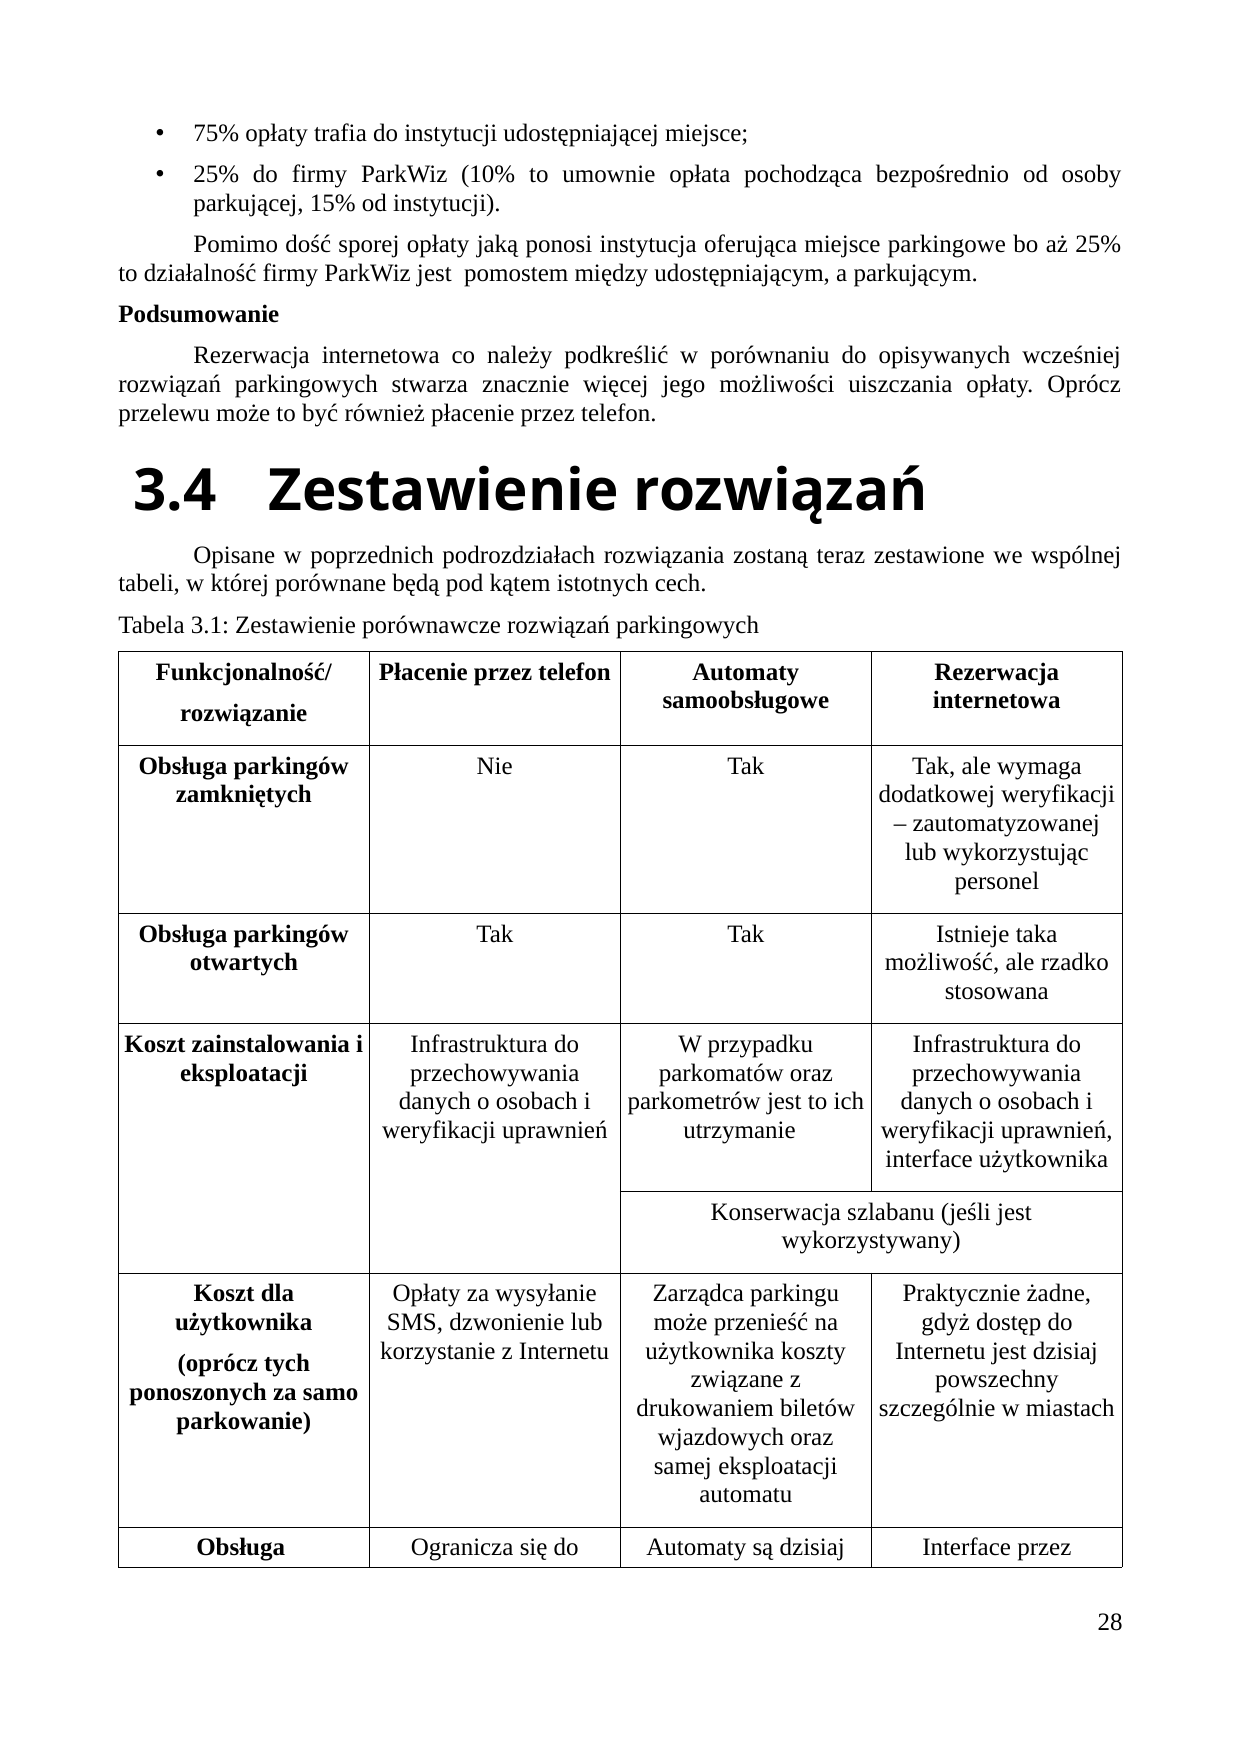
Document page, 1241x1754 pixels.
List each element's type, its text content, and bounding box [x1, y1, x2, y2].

table_cell Obsługa parkingów zamkniętych [119, 746, 369, 913]
table_header Płacenie przez telefon [370, 652, 620, 745]
text Rezerwacja internetowa co należy podkreślić w porównaniu do opisywanych wcześniej rozwiązań parkingowych stwarza znacznie więcej jego możliwości uiszczania opłaty. Oprócz przelewu może to być również płacenie przez telefon. [118, 341, 1122, 427]
table_cell Nie [370, 746, 620, 913]
text Podsumowanie [118, 299, 1122, 328]
table_cell Istnieje taka możliwość, ale rzadko stosowana [872, 914, 1122, 1023]
text Opisane w poprzednich podrozdziałach rozwiązania zostaną teraz zestawione we wspólnej tabeli, w której porównane będą pod kątem istotnych cech. [118, 540, 1122, 597]
table_cell W przypadku parkomatów oraz parkometrów jest to ich utrzymanie [621, 1024, 871, 1191]
subtitle Zestawienie rozwiązań [118, 448, 1122, 527]
table_cell Konserwacja szlabanu (jeśli jest wykorzystywany) [621, 1192, 1122, 1272]
table_cell Ogranicza się do [370, 1528, 620, 1567]
table_cell Automaty są dzisiaj [621, 1528, 871, 1567]
table_cell Tak [621, 746, 871, 913]
table_header Rezerwacja internetowa [872, 652, 1122, 745]
table_cell Infrastruktura do przechowywania danych o osobach i weryfikacji uprawnień [370, 1024, 620, 1272]
table_cell Opłaty za wysyłanie SMS, dzwonienie lub korzystanie z Internetu [370, 1274, 620, 1527]
table_cell Zarządca parkingu może przenieść na użytkownika koszty związane z drukowaniem biletów wjazdowych oraz samej eksploatacji automatu [621, 1274, 871, 1527]
table_cell Obsługa [119, 1528, 369, 1567]
list 25% do firmy ParkWiz (10% to umownie opłata pochodząca bezpośrednio od osoby parkującej, 15% od instytucji). [156, 159, 1122, 217]
table_cell Infrastruktura do przechowywania danych o osobach i weryfikacji uprawnień, interface użytkownika [872, 1024, 1122, 1191]
table_cell Interface przez [872, 1528, 1122, 1567]
table_cell Koszt dla użytkownika (oprócz tych ponoszonych za samo parkowanie) [119, 1274, 369, 1527]
table_header Funkcjonalność/ rozwiązanie [119, 652, 369, 745]
table_cell Obsługa parkingów otwartych [119, 914, 369, 1023]
table_cell Tak [621, 914, 871, 1023]
text Pomimo dość sporej opłaty jaką ponosi instytucja oferująca miejsce parkingowe bo aż 25% to działalność firmy ParkWiz jest pomostem między udostępniającym, a parkującym. [118, 229, 1122, 287]
list 75% opłaty trafia do instytucji udostępniającej miejsce; [156, 118, 1122, 147]
table_header Automaty samoobsługowe [621, 652, 871, 745]
text Tabela 3.1: Zestawienie porównawcze rozwiązań parkingowych [118, 610, 1122, 638]
table_cell Tak, ale wymaga dodatkowej weryfikacji – zautomatyzowanej lub wykorzystując personel [872, 746, 1122, 913]
table_cell Tak [370, 914, 620, 1023]
table_cell Praktycznie żadne, gdyż dostęp do Internetu jest dzisiaj powszechny szczególnie w miastach [872, 1274, 1122, 1527]
table_cell Koszt zainstalowania i eksploatacji [119, 1024, 369, 1272]
